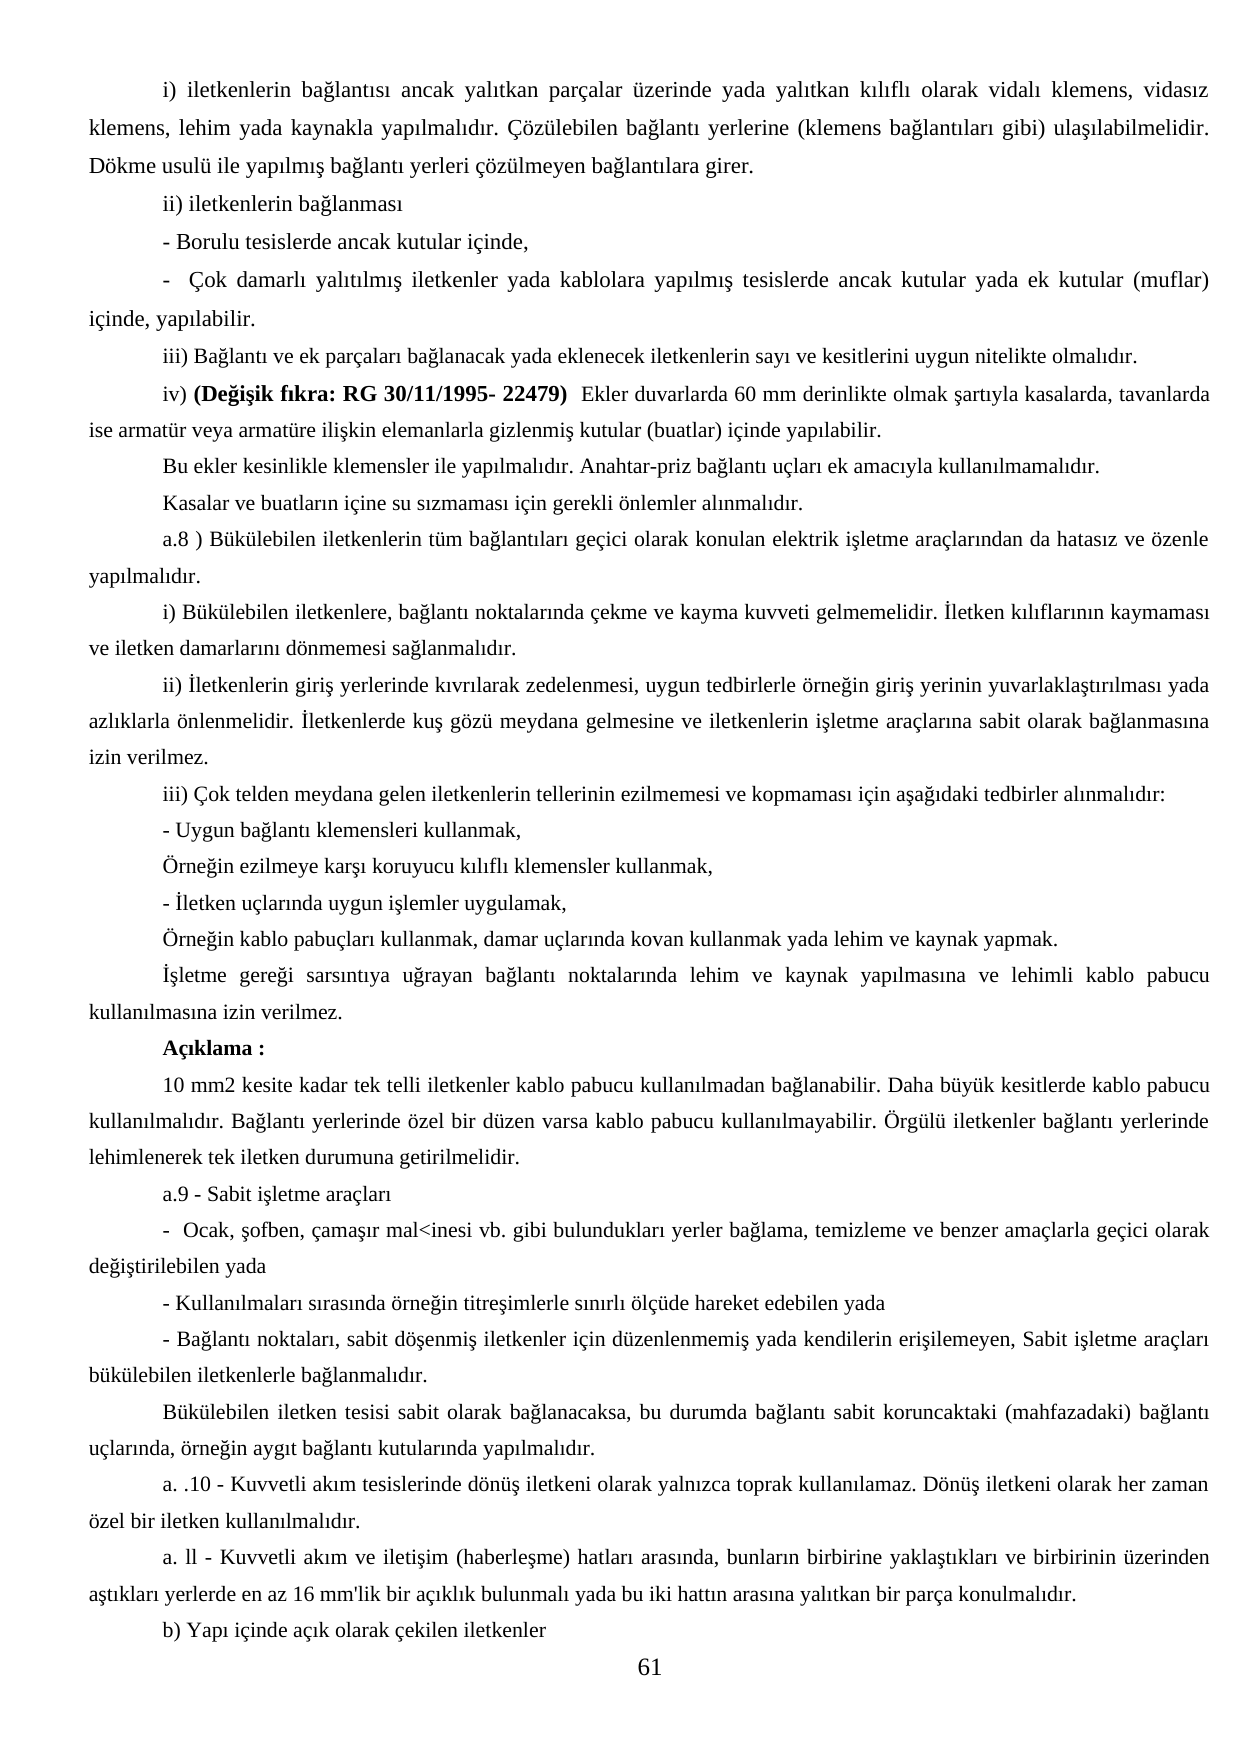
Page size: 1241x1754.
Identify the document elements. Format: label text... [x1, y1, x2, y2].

text a.9 - Sabit işletme araçları [88, 1182, 1211, 1206]
text iii) Bağlantı ve ek parçaları bağlanacak yada eklenecek iletkenlerin sayı ve kesitlerini uygun nitelikte olmalıdır. [88, 344, 1211, 368]
text İşletme gereği sarsıntıya uğrayan bağlantı noktalarında lehim ve kaynak yapılmasına ve lehimli kablo pabucu kullanılmasına izin verilmez. [88, 963, 1211, 1024]
text Örneğin ezilmeye karşı koruyucu kılıflı klemensler kullanmak, [88, 854, 1211, 879]
text a. ll - Kuvvetli akım ve iletişim (haberleşme) hatları arasında, bunların birbirine yaklaştıkları ve birbirinin üzerinden aştıkları yerlerde en az 16 mm'lik bir açıklık bulunmalı yada bu iki hattın arasına yalıtkan bir parça konulmalıdır. [88, 1545, 1211, 1606]
text - Çok damarlı yalıtılmış iletkenler yada kablolara yapılmış tesislerde ancak kutular yada ek kutular (muflar) içinde, yapılabilir. [88, 267, 1211, 331]
text - Borulu tesislerde ancak kutular içinde, [88, 229, 1211, 255]
text iii) Çok telden meydana gelen iletkenlerin tellerinin ezilmemesi ve kopmaması için aşağıdaki tedbirler alınmalıdır: [88, 782, 1211, 806]
text ii) İletkenlerin giriş yerlerinde kıvrılarak zedelenmesi, uygun tedbirlerle örneğin giriş yerinin yuvarlaklaştırılması yada azlıklarla önlenmelidir. İletkenlerde kuş gözü meydana gelmesine ve iletkenlerin işletme araçlarına sabit olarak bağlanmasına izin verilmez. [88, 673, 1211, 769]
text - İletken uçlarında uygun işlemler uygulamak, [88, 891, 1211, 915]
text Bükülebilen iletken tesisi sabit olarak bağlanacaksa, bu durumda bağlantı sabit koruncaktaki (mahfazadaki) bağlantı uçlarında, örneğin aygıt bağlantı kutularında yapılmalıdır. [88, 1400, 1211, 1460]
text a. .10 - Kuvvetli akım tesislerinde dönüş iletkeni olarak yalnızca toprak kullanılamaz. Dönüş iletkeni olarak her zaman özel bir iletken kullanılmalıdır. [88, 1472, 1211, 1533]
text - Bağlantı noktaları, sabit döşenmiş iletkenler için düzenlenmemiş yada kendilerin erişilemeyen, Sabit işletme araçları bükülebilen iletkenlerle bağlanmalıdır. [88, 1327, 1211, 1388]
text iv) (Değişik fıkra: RG 30/11/1995- 22479) Ekler duvarlarda 60 mm derinlikte olmak şartıyla kasalarda, tavanlarda ise armatür veya armatüre ilişkin elemanlarla gizlenmiş kutular (buatlar) içinde yapılabilir. [88, 381, 1211, 442]
text a.8 ) Bükülebilen iletkenlerin tüm bağlantıları geçici olarak konulan elektrik işletme araçlarından da hatasız ve özenle yapılmalıdır. [88, 527, 1211, 588]
text 10 mm2 kesite kadar tek telli iletkenler kablo pabucu kullanılmadan bağlanabilir. Daha büyük kesitlerde kablo pabucu kullanılmalıdır. Bağlantı yerlerinde özel bir düzen varsa kablo pabucu kullanılmayabilir. Örgülü iletkenler bağlantı yerlerinde lehimlenerek tek iletken durumuna getirilmelidir. [88, 1072, 1211, 1169]
text Örneğin kablo pabuçları kullanmak, damar uçlarında kovan kullanmak yada lehim ve kaynak yapmak. [88, 927, 1211, 951]
text Açıklama : [88, 1036, 1211, 1060]
text Bu ekler kesinlikle klemensler ile yapılmalıdır. Anahtar-priz bağlantı uçları ek amacıyla kullanılmamalıdır. [88, 454, 1211, 479]
text - Ocak, şofben, çamaşır mal<inesi vb. gibi bulundukları yerler bağlama, temizleme ve benzer amaçlarla geçici olarak değiştirilebilen yada [88, 1218, 1211, 1278]
text b) Yapı içinde açık olarak çekilen iletkenler [88, 1618, 1211, 1642]
text - Uygun bağlantı klemensleri kullanmak, [88, 818, 1211, 842]
text Kasalar ve buatların içine su sızmaması için gerekli önlemler alınmalıdır. [88, 491, 1211, 515]
text - Kullanılmaları sırasında örneğin titreşimlerle sınırlı ölçüde hareket edebilen yada [88, 1291, 1211, 1315]
text i) Bükülebilen iletkenlere, bağlantı noktalarında çekme ve kayma kuvveti gelmemelidir. İletken kılıflarının kaymaması ve iletken damarlarını dönmemesi sağlanmalıdır. [88, 600, 1211, 661]
text i) iletkenlerin bağlantısı ancak yalıtkan parçalar üzerinde yada yalıtkan kılıflı olarak vidalı klemens, vidasız klemens, lehim yada kaynakla yapılmalıdır. Çözülebilen bağlantı yerlerine (klemens bağlantıları gibi) ulaşılabilmelidir. Dökme usulü ile yapılmış bağlantı yerleri çözülmeyen bağlantılara girer. [88, 77, 1211, 178]
text ii) iletkenlerin bağlanması [88, 191, 1211, 217]
